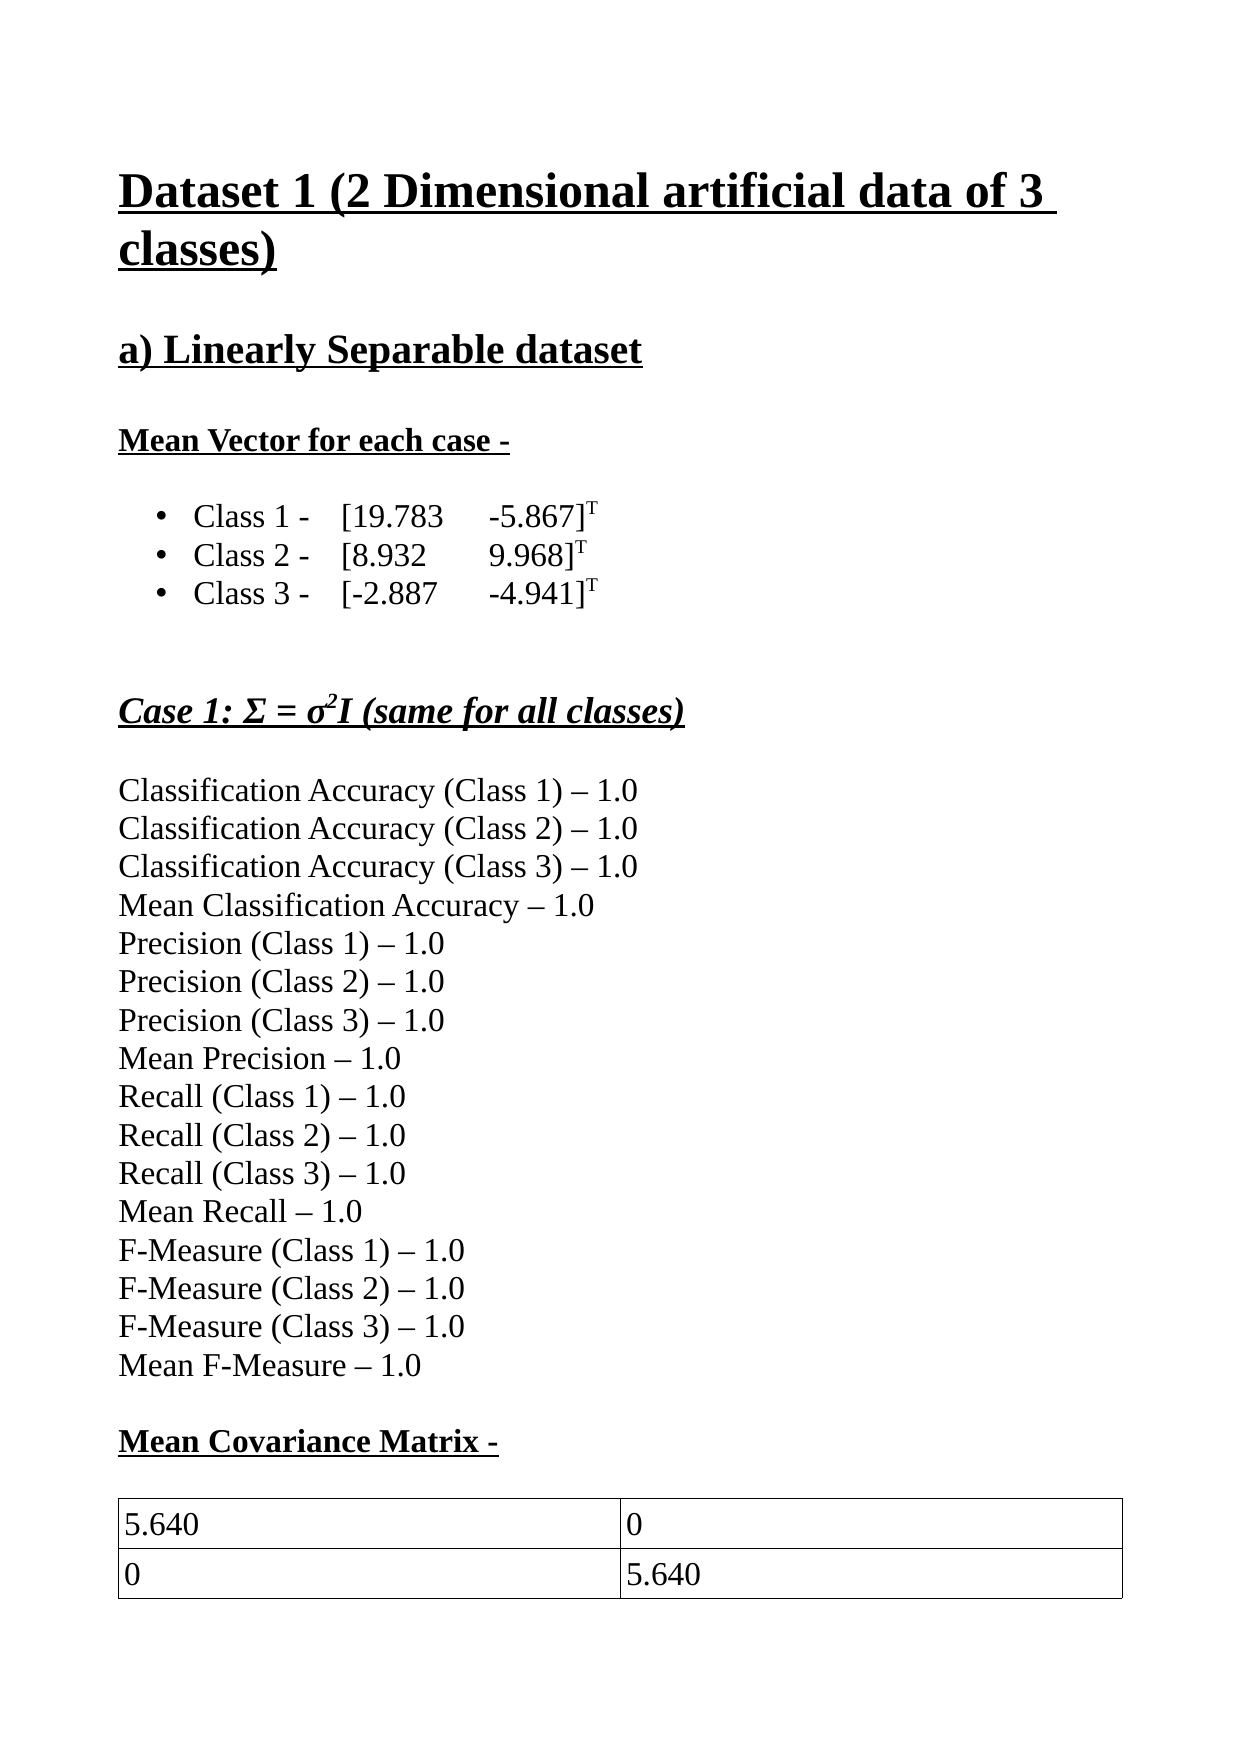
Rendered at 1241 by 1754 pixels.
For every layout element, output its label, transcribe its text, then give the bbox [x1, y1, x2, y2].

text Case 1: Σ = σ2I (same for all classes) [118, 688, 1122, 731]
table_header 5.640 [119, 1499, 620, 1548]
text a) Linearly Separable dataset [118, 324, 1122, 372]
text Recall (Class 3) – 1.0 [118, 1153, 1122, 1191]
text Dataset 1 (2 Dimensional artificial data of 3 classes) [118, 161, 1122, 276]
text F-Measure (Class 1) – 1.0 [118, 1230, 1122, 1268]
text Recall (Class 1) – 1.0 [118, 1076, 1122, 1115]
text Precision (Class 2) – 1.0 [118, 961, 1122, 1000]
text Mean Recall – 1.0 [118, 1191, 1122, 1230]
text Precision (Class 3) – 1.0 [118, 1000, 1122, 1038]
table_cell 0 [119, 1549, 620, 1598]
list Class 1 - [19.783 -5.867]T [156, 497, 1122, 535]
text Classification Accuracy (Class 2) – 1.0 [118, 808, 1122, 846]
table_header 0 [621, 1499, 1122, 1548]
text Mean Classification Accuracy – 1.0 [118, 885, 1122, 923]
text Classification Accuracy (Class 1) – 1.0 [118, 770, 1122, 808]
table_cell 5.640 [621, 1549, 1122, 1598]
text Classification Accuracy (Class 3) – 1.0 [118, 846, 1122, 885]
text Mean Vector for each case - [118, 420, 1122, 458]
text F-Measure (Class 3) – 1.0 [118, 1306, 1122, 1345]
list Class 2 - [8.932 9.968]T [156, 535, 1122, 573]
text Mean F-Measure – 1.0 [118, 1345, 1122, 1383]
list Class 3 - [-2.887 -4.941]T [156, 573, 1122, 612]
text Mean Precision – 1.0 [118, 1038, 1122, 1076]
text Mean Covariance Matrix - [118, 1421, 1122, 1460]
text F-Measure (Class 2) – 1.0 [118, 1268, 1122, 1306]
text Recall (Class 2) – 1.0 [118, 1115, 1122, 1153]
text Precision (Class 1) – 1.0 [118, 923, 1122, 961]
